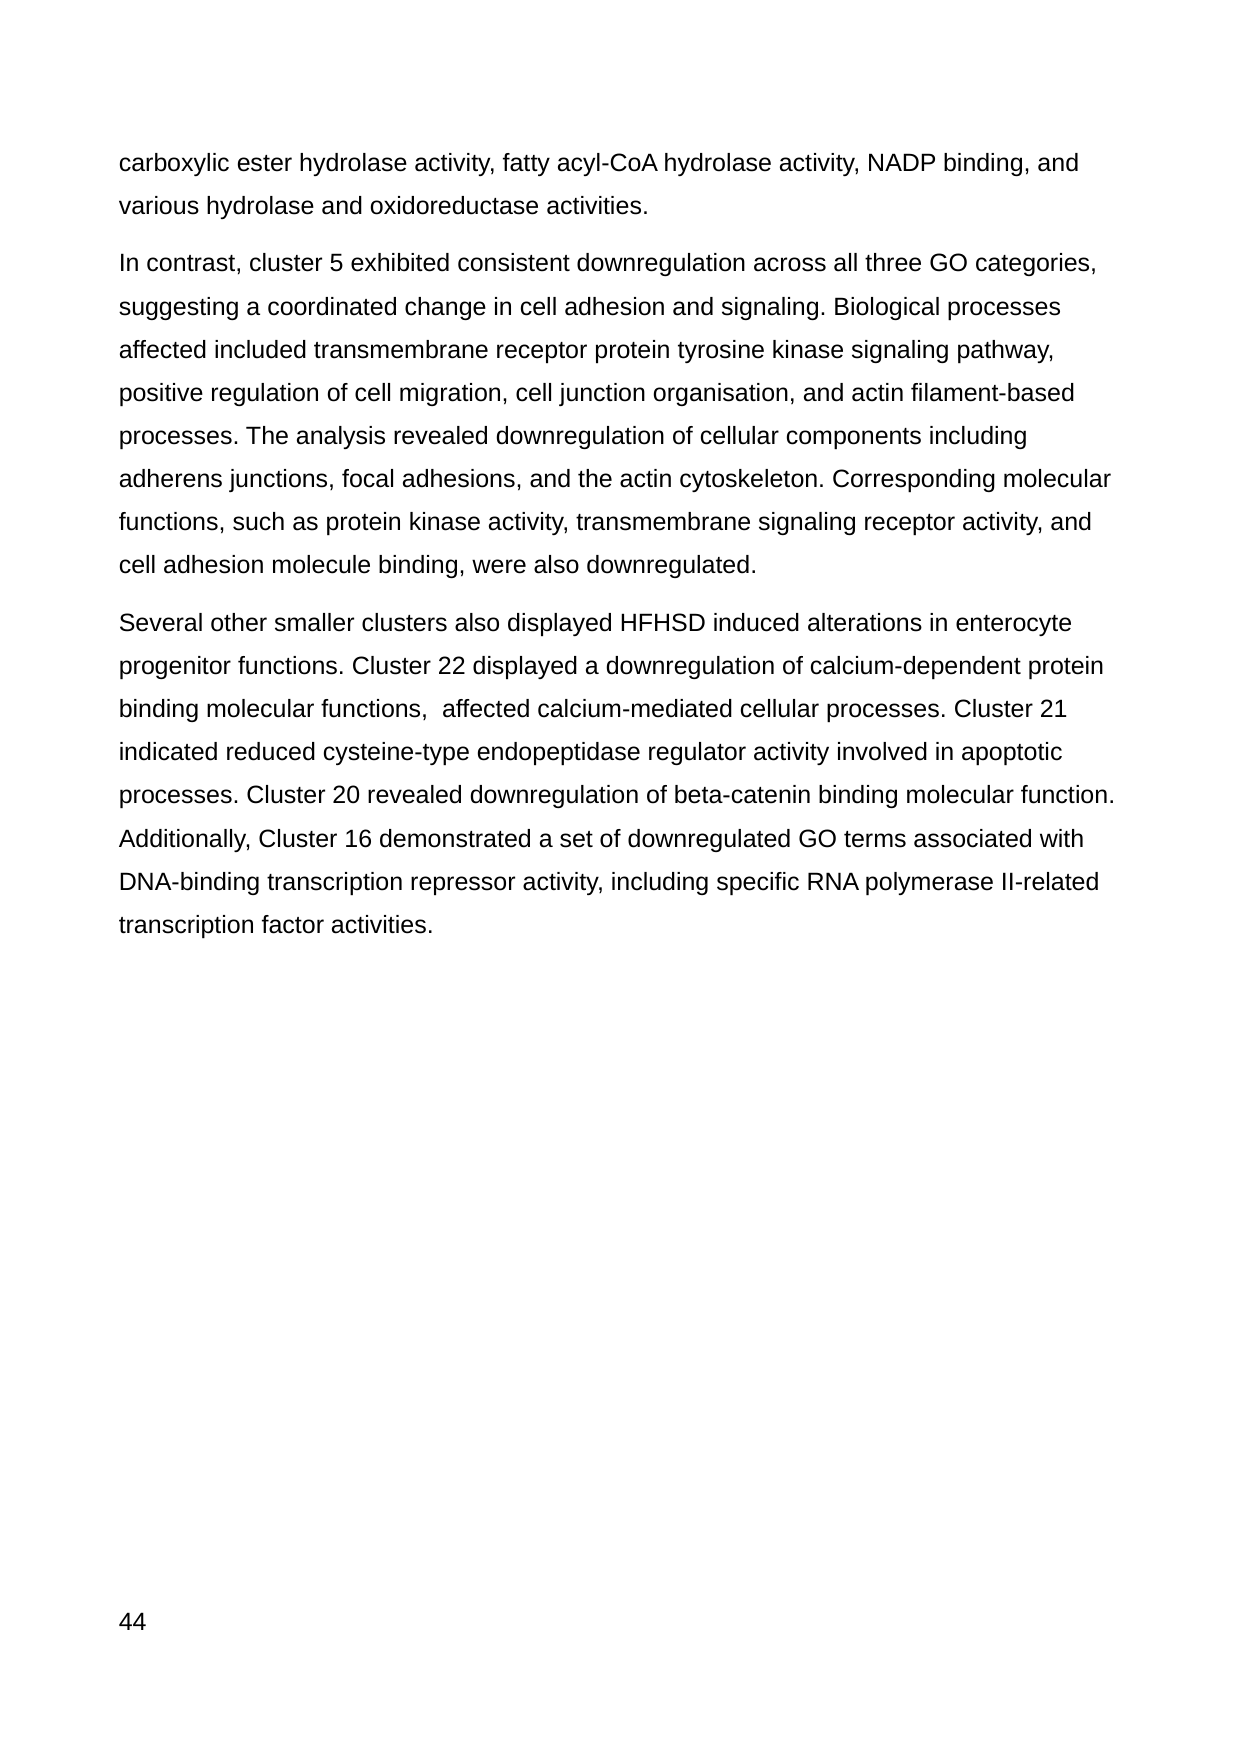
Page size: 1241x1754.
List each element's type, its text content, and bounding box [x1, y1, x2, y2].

text In contrast, cluster 5 exhibited consistent downregulation across all three GO categories, suggesting a coordinated change in cell adhesion and signaling. Biological processes affected included transmembrane receptor protein tyrosine kinase signaling pathway, positive regulation of cell migration, cell junction organisation, and actin filament-based processes. The analysis revealed downregulation of cellular components including adherens junctions, focal adhesions, and the actin cytoskeleton. Corresponding molecular functions, such as protein kinase activity, transmembrane signaling receptor activity, and cell adhesion molecule binding, were also downregulated. [118, 248, 1122, 579]
text Several other smaller clusters also displayed HFHSD induced alterations in enterocyte progenitor functions. Cluster 22 displayed a downregulation of calcium-dependent protein binding molecular functions, affected calcium-mediated cellular processes. Cluster 21 indicated reduced cysteine-type endopeptidase regulator activity involved in apoptotic processes. Cluster 20 revealed downregulation of beta-catenin binding molecular function. Additionally, Cluster 16 demonstrated a set of downregulated GO terms associated with DNA-binding transcription repressor activity, including specific RNA polymerase II-related transcription factor activities. [118, 608, 1122, 939]
text carboxylic ester hydrolase activity, fatty acyl-CoA hydrolase activity, NADP binding, and various hydrolase and oxidoreductase activities. [118, 148, 1122, 219]
